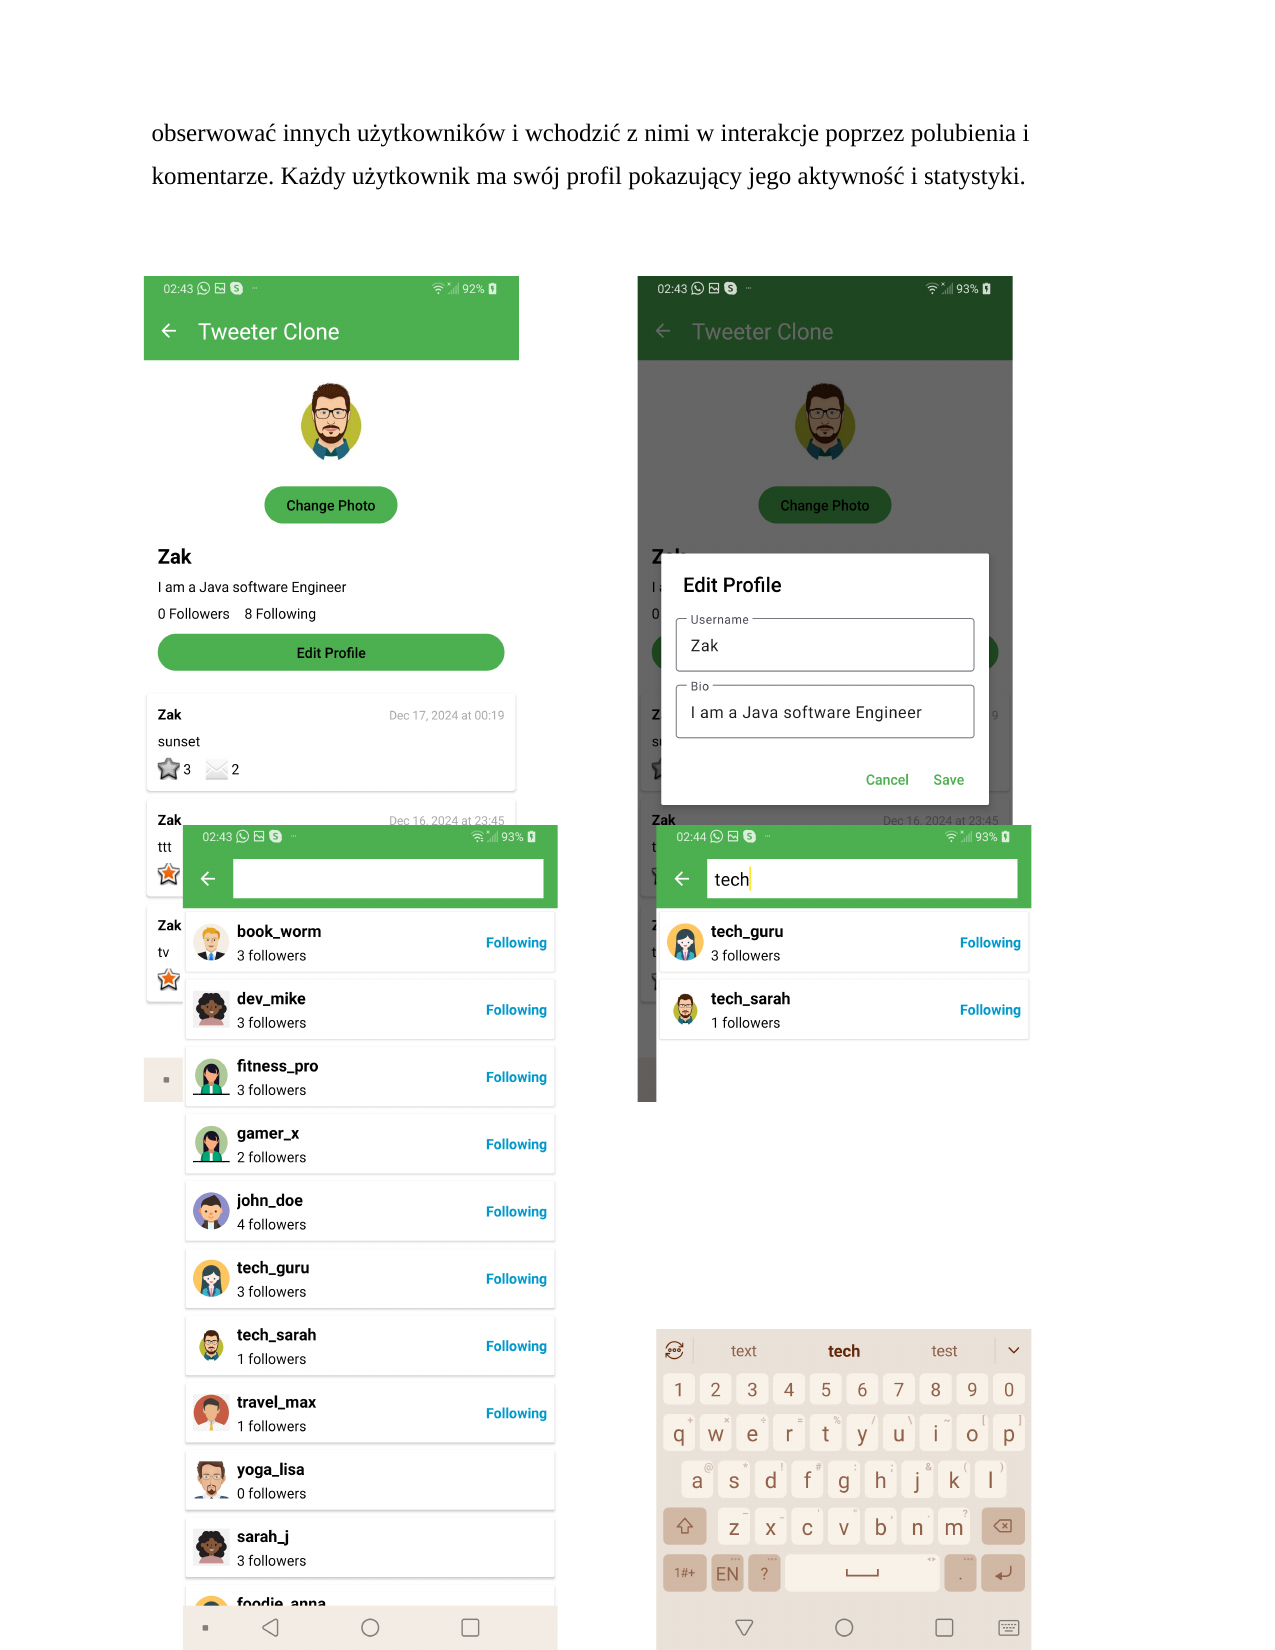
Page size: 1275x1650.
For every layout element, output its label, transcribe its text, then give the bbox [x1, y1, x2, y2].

picture [637, 276, 1032, 1650]
text obserwować innych użytkowników i wchodzić z nimi w interakcje poprzez polubienia i komentarze. Każdy użytkownik ma swój profil pokazujący jego aktywność i statystyki. [151, 118, 1123, 190]
picture [143, 276, 558, 1650]
